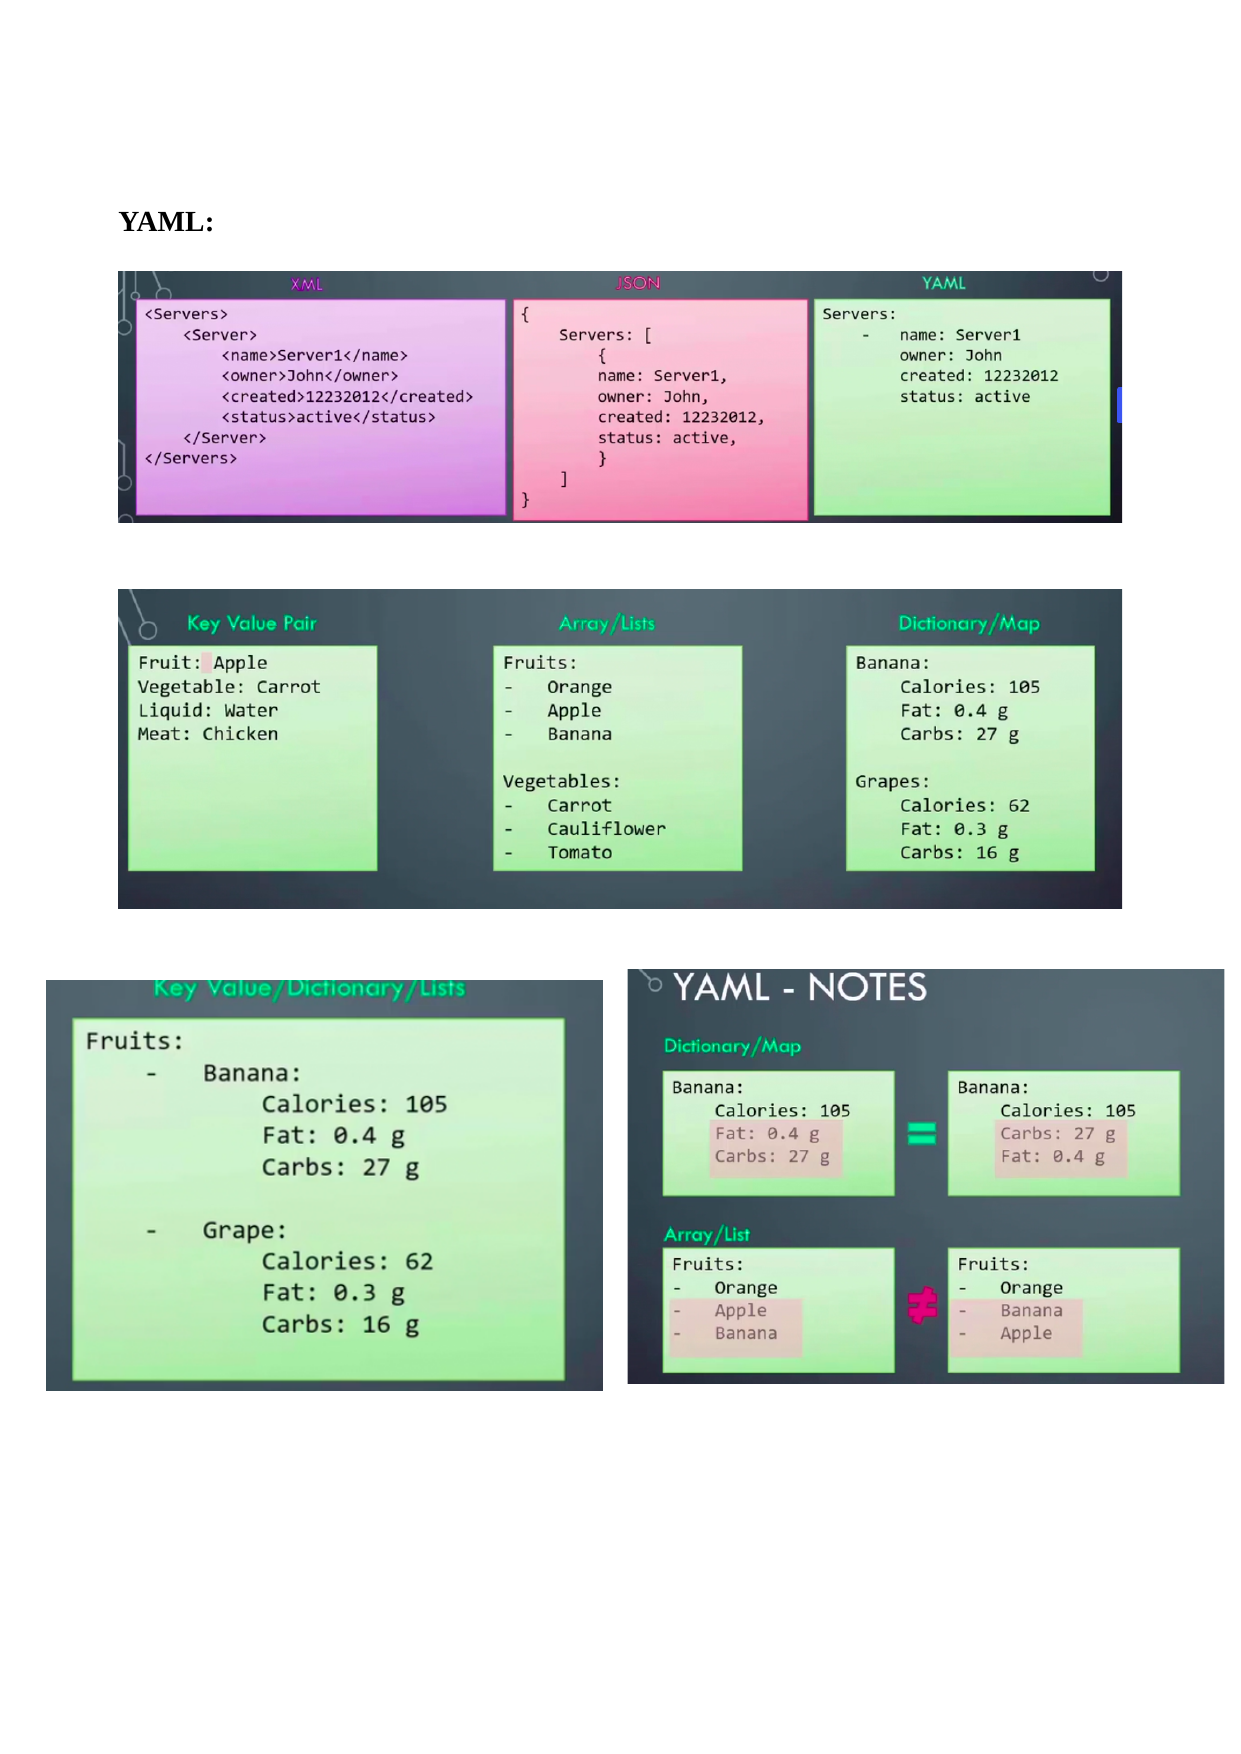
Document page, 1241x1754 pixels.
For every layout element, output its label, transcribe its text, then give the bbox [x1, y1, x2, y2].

picture [627, 969, 1225, 1384]
picture [46, 980, 603, 1391]
picture [118, 589, 1123, 909]
text YAML: [118, 204, 1122, 238]
picture [118, 271, 1123, 523]
